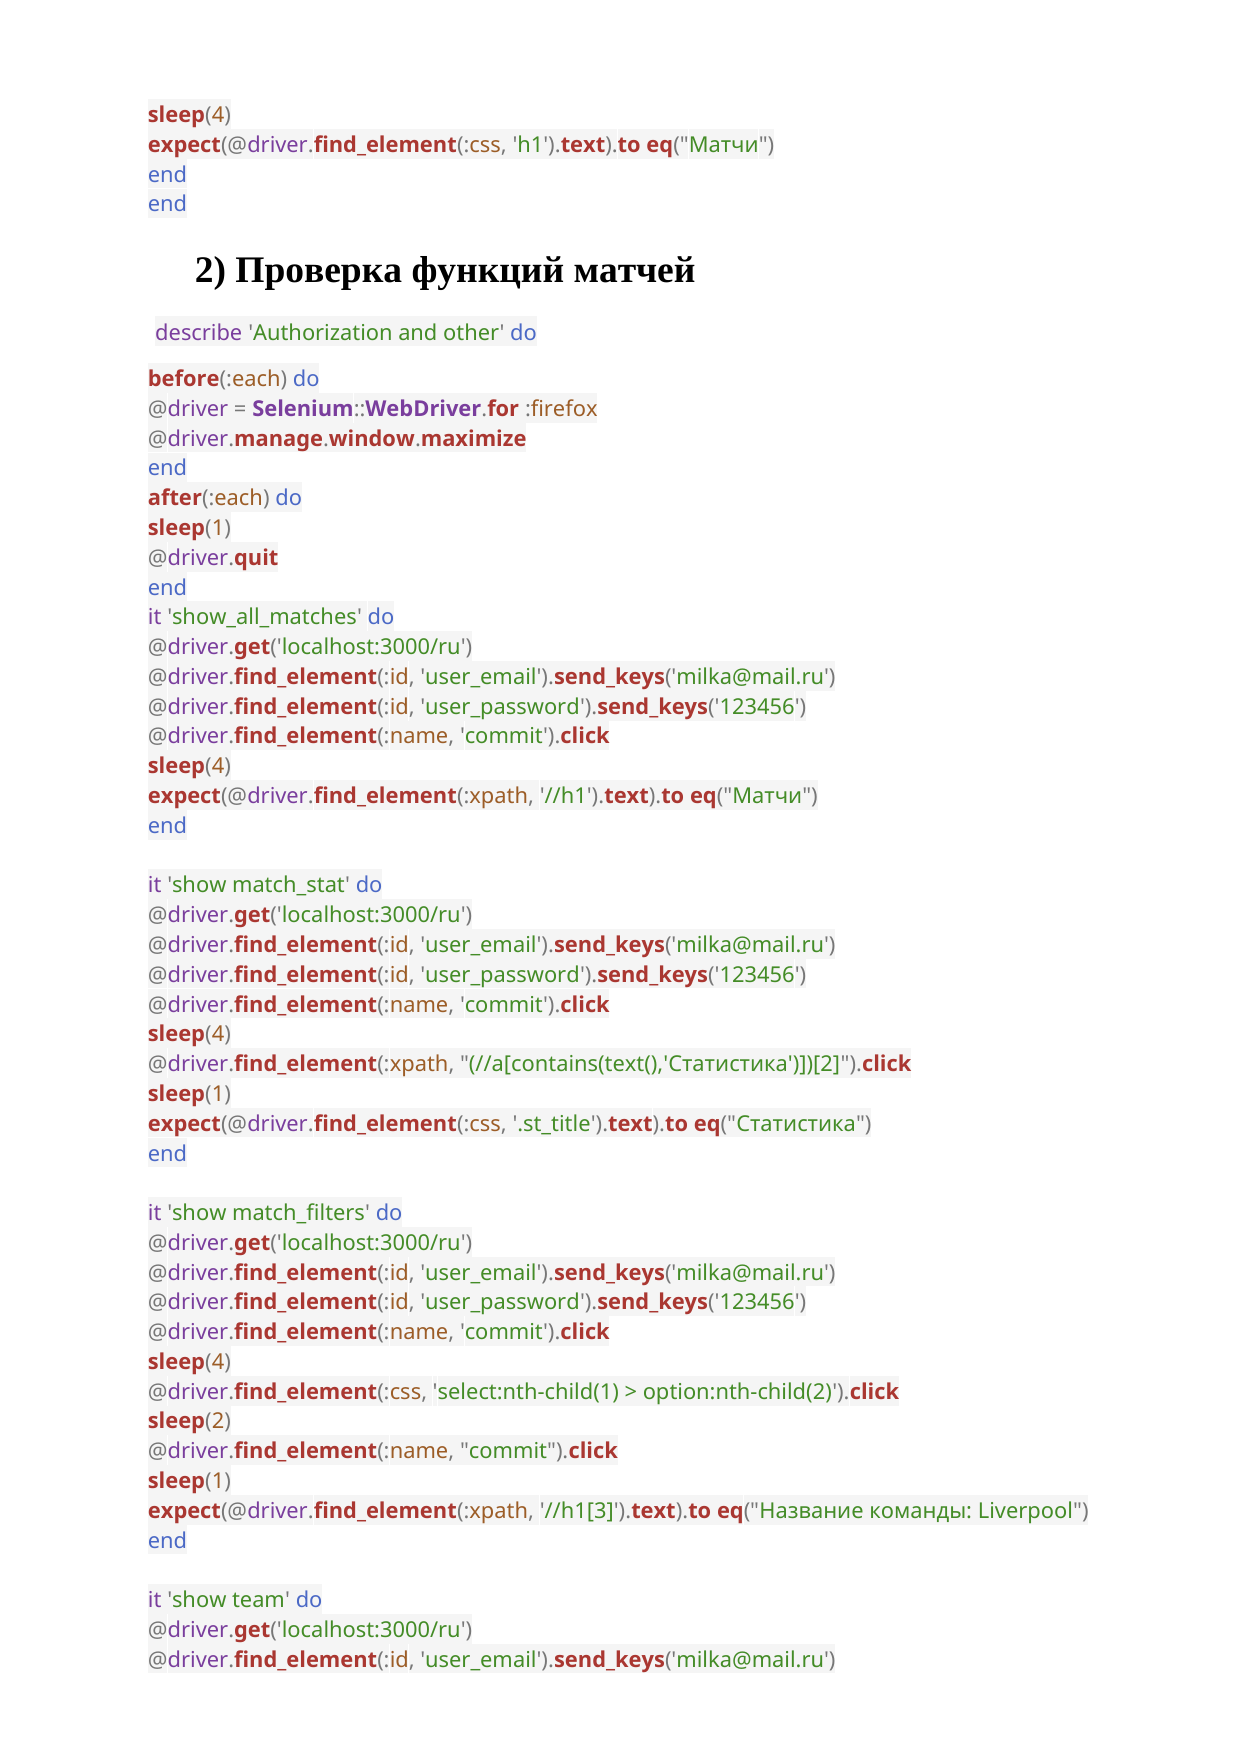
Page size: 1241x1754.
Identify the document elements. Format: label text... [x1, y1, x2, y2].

text @driver.find_element(:name, 'commit').click [148, 1316, 1181, 1346]
text expect(@driver.find_element(:xpath, '//h1[3]').text).to eq("Название команды: Liverpool") [148, 1495, 1181, 1525]
text sleep(2) [148, 1406, 1181, 1435]
text end [148, 1137, 1181, 1167]
text @driver.find_element(:id, 'user_email').send_keys('milka@mail.ru') [148, 1257, 1181, 1286]
text @driver.quit [148, 542, 1181, 572]
text @driver.find_element(:name, 'commit').click [148, 721, 1181, 750]
text sleep(1) [148, 512, 1181, 542]
text sleep(1) [148, 1078, 1181, 1108]
text end [148, 188, 1181, 218]
text sleep(4) [148, 1018, 1181, 1048]
text describe 'Authorization and other' do [148, 313, 1181, 346]
text @driver.find_element(:id, 'user_password').send_keys('123456') [148, 959, 1181, 988]
text @driver.find_element(:id, 'user_email').send_keys('milka@mail.ru') [148, 929, 1181, 959]
text sleep(4) [148, 99, 1181, 129]
text @driver.get('localhost:3000/ru') [148, 1614, 1181, 1644]
text @driver.find_element(:id, 'user_password').send_keys('123456') [148, 1286, 1181, 1316]
text it 'show match_stat' do [148, 869, 1181, 899]
text end [148, 572, 1181, 601]
text @driver.manage.window.maximize [148, 423, 1181, 452]
text @driver.find_element(:name, 'commit').click [148, 988, 1181, 1018]
text it 'show team' do [148, 1584, 1181, 1614]
text sleep(1) [148, 1465, 1181, 1495]
text @driver.get('localhost:3000/ru') [148, 899, 1181, 929]
text end [148, 452, 1181, 482]
text expect(@driver.find_element(:css, 'h1').text).to eq("Матчи") [148, 129, 1181, 159]
text @driver.get('localhost:3000/ru') [148, 1227, 1181, 1257]
text @driver.find_element(:xpath, "(//a[contains(text(),'Статистика')])[2]").click [148, 1048, 1181, 1078]
text expect(@driver.find_element(:css, '.st_title').text).to eq("Статистика") [148, 1108, 1181, 1137]
text @driver = Selenium::WebDriver.for :firefox [148, 393, 1181, 423]
text sleep(4) [148, 750, 1181, 780]
text @driver.find_element(:id, 'user_password').send_keys('123456') [148, 691, 1181, 721]
text end [148, 159, 1181, 188]
text before(:each) do [148, 363, 1181, 393]
text end [148, 1525, 1181, 1554]
text it 'show_all_matches' do [148, 601, 1181, 631]
text after(:each) do [148, 482, 1181, 512]
text @driver.find_element(:id, 'user_email').send_keys('milka@mail.ru') [148, 661, 1181, 691]
text sleep(4) [148, 1346, 1181, 1376]
text @driver.find_element(:name, "commit").click [148, 1435, 1181, 1465]
text expect(@driver.find_element(:xpath, '//h1').text).to eq("Матчи") [148, 780, 1181, 810]
text 2) Проверка функций матчей [148, 248, 1181, 291]
text @driver.find_element(:css, 'select:nth-child(1) > option:nth-child(2)').click [148, 1376, 1181, 1406]
text end [148, 810, 1181, 840]
text it 'show match_filters' do [148, 1197, 1181, 1227]
text @driver.find_element(:id, 'user_email').send_keys('milka@mail.ru') [148, 1644, 1181, 1673]
text @driver.get('localhost:3000/ru') [148, 631, 1181, 661]
